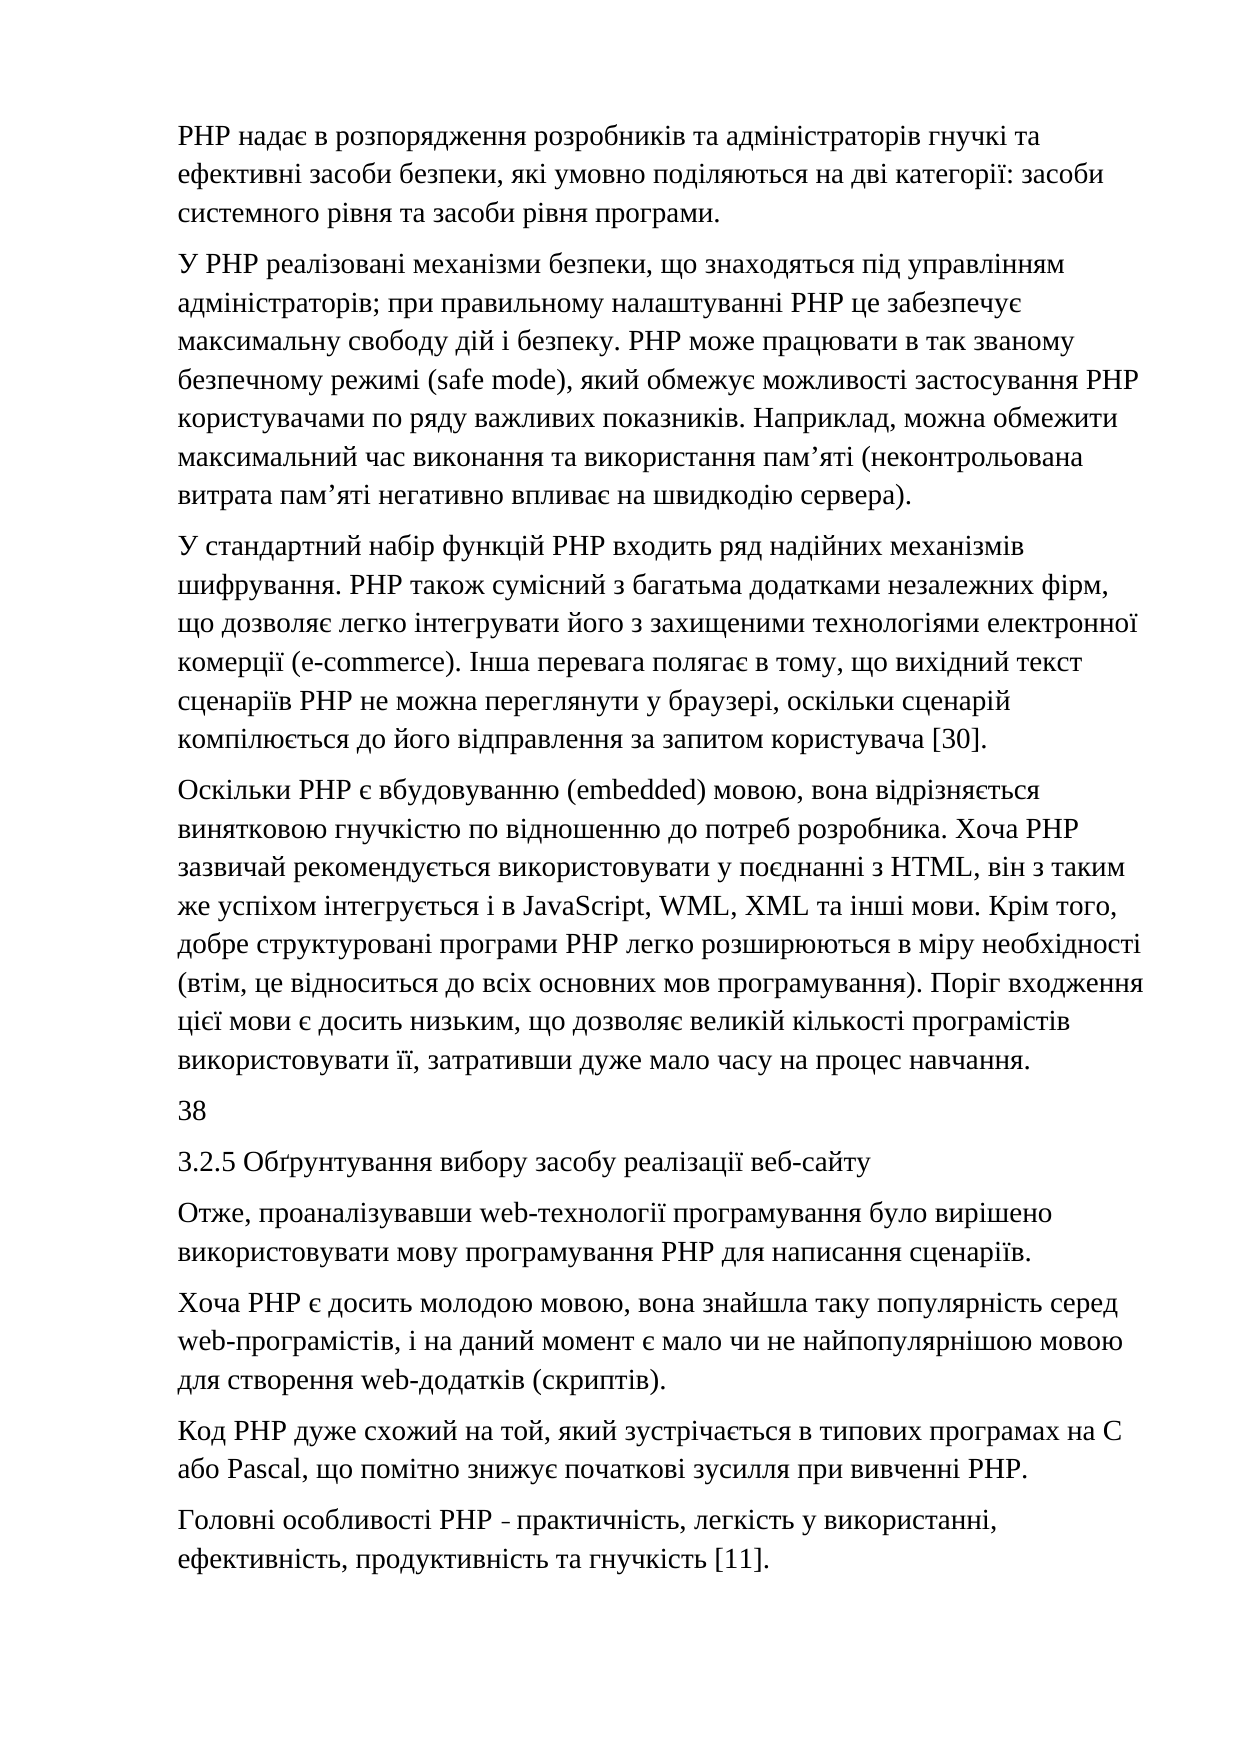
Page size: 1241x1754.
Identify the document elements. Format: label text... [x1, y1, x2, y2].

text Отже, проаналізувавши web-технології програмування було вирішено використовувати мову програмування PHP для написання сценаріїв. [177, 1195, 1152, 1267]
text Код РНР дуже схожий на той, який зустрічається в типових програмах на С або Pascal, що помітно знижує початкові зусилля при вивченні РНР. [177, 1413, 1152, 1485]
text 3.2.5 Обґрунтування вибору засобу реалізації веб-сайту [177, 1144, 1152, 1178]
text РНР надає в розпорядження розробників та адміністраторів гнучкі та ефективні засоби безпеки, які умовно поділяються на дві категорії: засоби системного рівня та засоби рівня програми. [177, 118, 1152, 229]
text У стандартний набір функцій РНР входить ряд надійних механізмів шифрування. РНР також сумісний з багатьма додатками незалежних фірм, що дозволяє легко інтегрувати його з захищеними технологіями електронної комерції (e-commerce). Інша перевага полягає в тому, що вихідний текст сценаріїв РНР не можна переглянути у браузері, оскільки сценарій компілюється до його відправлення за запитом користувача [30]. [177, 528, 1152, 755]
text У РНР реалізовані механізми безпеки, що знаходяться під управлінням адміністраторів; при правильному налаштуванні РНР це забезпечує максимальну свободу дій і безпеку. РНР може працювати в так званому безпечному режимі (safe mode), який обмежує можливості застосування РНР користувачами по ряду важливих показників. Наприклад, можна обмежити максимальний час виконання та використання пам’яті (неконтрольована витрата пам’яті негативно впливає на швидкодію сервера). [177, 246, 1152, 511]
text 38 [177, 1093, 1152, 1127]
text Хоча PHP є досить молодою мовою, вона знайшла таку популярність серед web-програмістів, і на даний момент є мало чи не найпопулярнішою мовою для створення web-додатків (скриптів). [177, 1285, 1152, 1395]
text Оскільки РНР є вбудовуванню (embedded) мовою, вона відрізняється винятковою гнучкістю по відношенню до потреб розробника. Хоча РНР зазвичай рекомендується використовувати у поєднанні з HTML, він з таким же успіхом інтегрується і в JavaScript, WML, XML та інші мови. Крім того, добре структуровані програми РНР легко розширюються в міру необхідності (втім, це відноситься до всіх основних мов програмування). Поріг входження цієї мови є досить низьким, що дозволяє великій кількості програмістів використовувати її, затративши дуже мало часу на процес навчання. [177, 772, 1152, 1076]
text Головні особливості PHP – практичність, легкість у використанні, ефективність, продуктивність та гнучкість [11]. [177, 1502, 1152, 1574]
